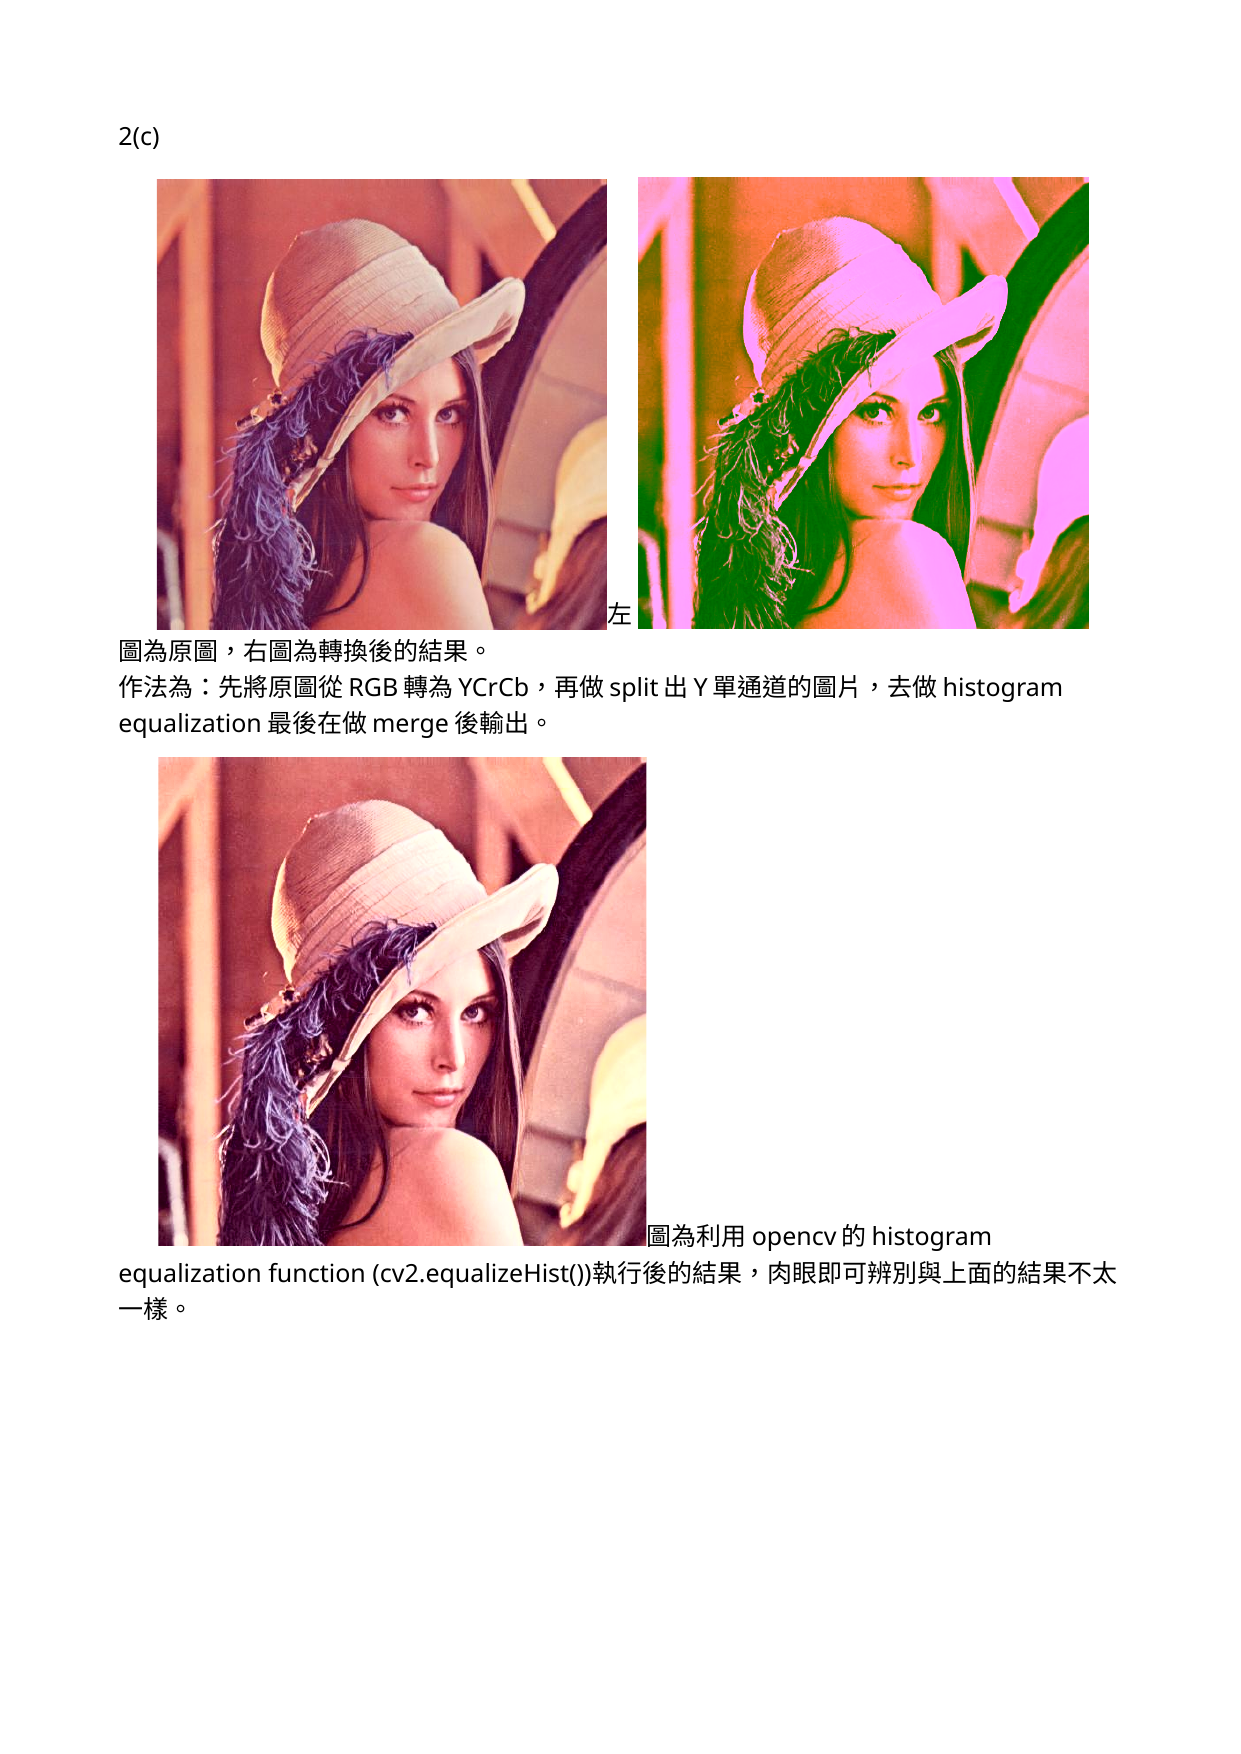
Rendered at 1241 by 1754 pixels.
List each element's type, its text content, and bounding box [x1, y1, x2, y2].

picture [158, 757, 647, 1246]
picture [638, 177, 1089, 629]
text 圖為利用opencv的histogram equalization function (cv2.equalizeHist())執行後的結果，肉眼即可辨別與上面的結果不太一樣。 [118, 1217, 1122, 1326]
text 作法為：先將原圖從RGB轉為YCrCb，再做split出Y單通道的圖片，去做histogram equalization最後在做merge後輸出。 [118, 667, 1122, 740]
picture [156, 179, 607, 630]
text 左圖為原圖，右圖為轉換後的結果。 [118, 595, 1122, 667]
text 2(c) [118, 118, 1122, 152]
